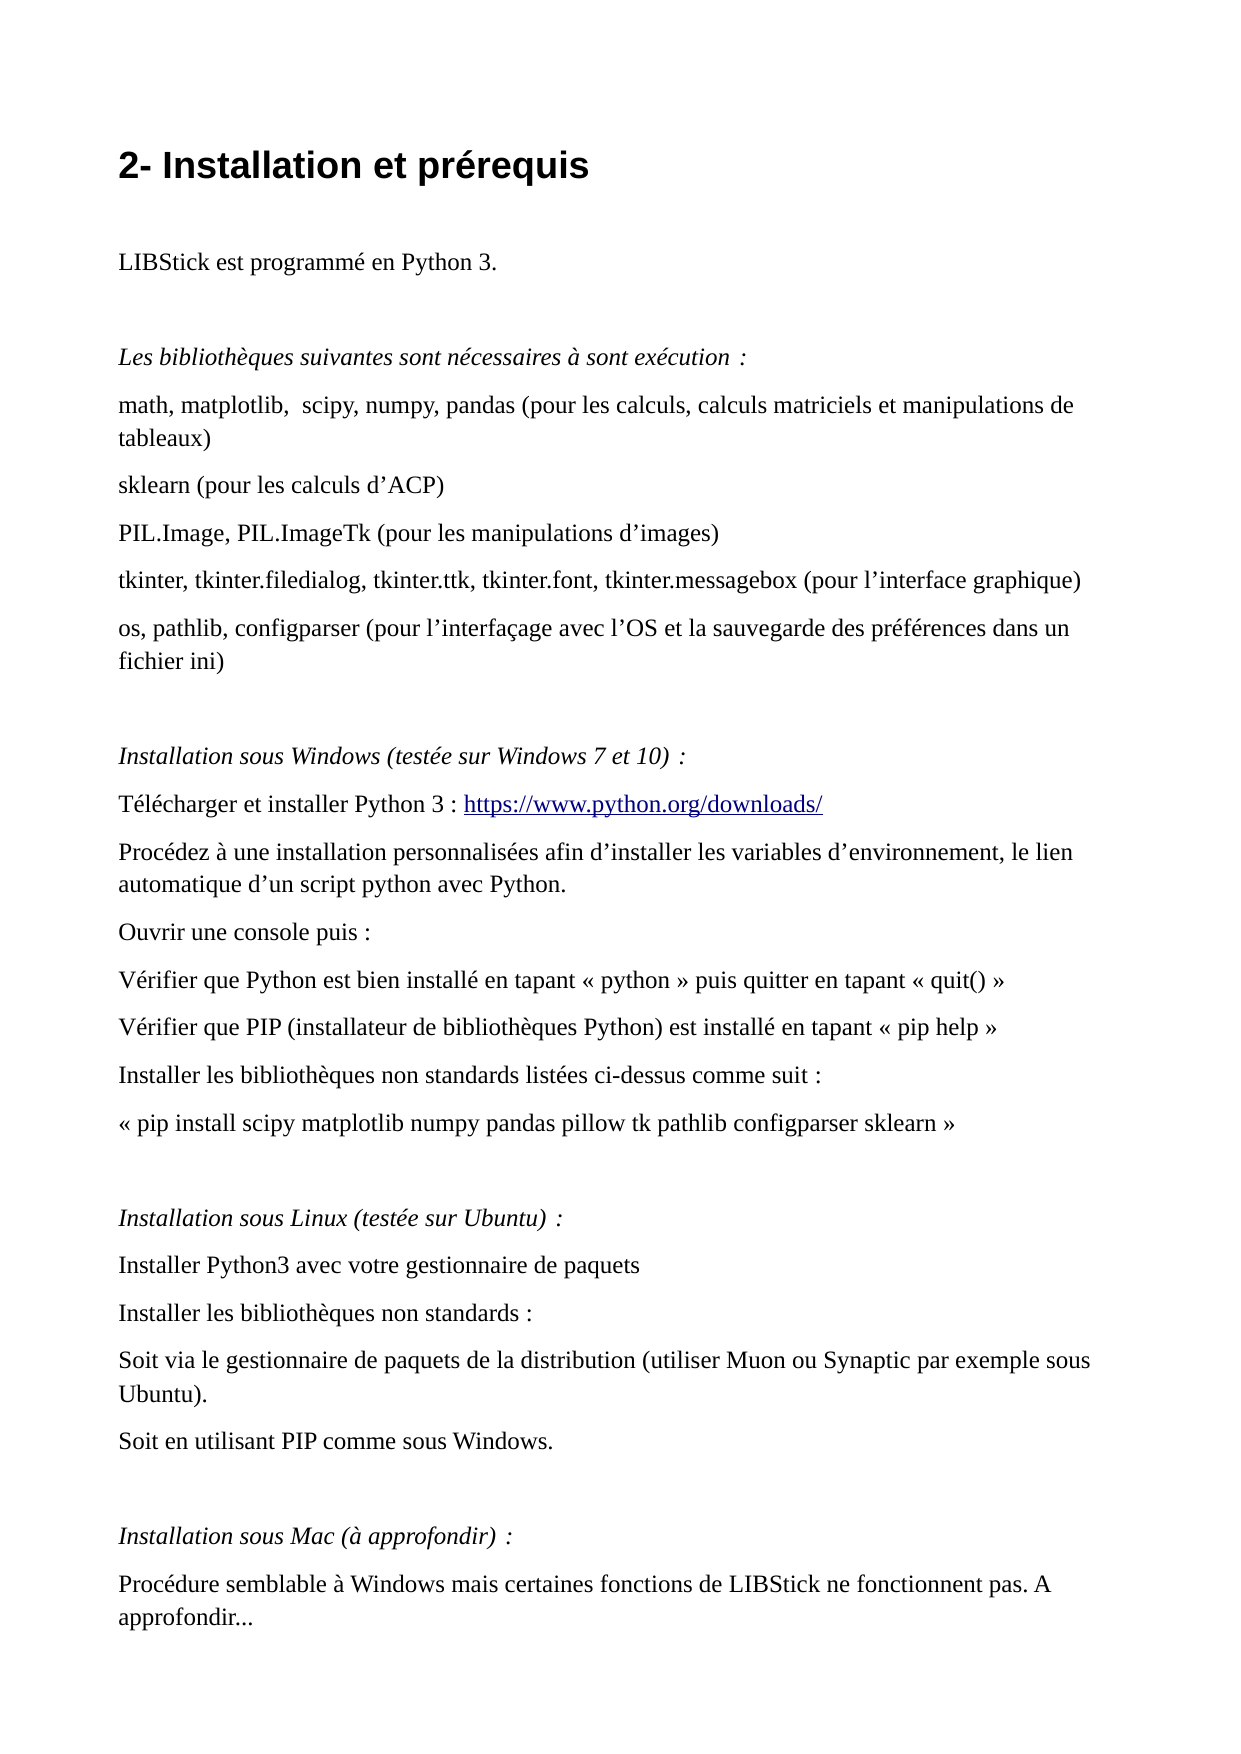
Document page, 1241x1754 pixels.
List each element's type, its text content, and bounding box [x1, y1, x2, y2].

text os, pathlib, configparser (pour l’interfaçage avec l’OS et la sauvegarde des préférences dans un fichier ini) [118, 613, 1122, 675]
subtitle Installer Python3 avec votre gestionnaire de paquets [118, 1250, 1122, 1279]
subtitle Ouvrir une console puis : [118, 917, 1122, 946]
text sklearn (pour les calculs d’ACP) [118, 470, 1122, 499]
subtitle Procédure semblable à Windows mais certaines fonctions de LIBStick ne fonctionnent pas. A approfondir... [118, 1569, 1122, 1631]
subtitle Vérifier que Python est bien installé en tapant « python » puis quitter en tapant « quit() » [118, 965, 1122, 993]
subtitle 2- Installation et prérequis [118, 143, 1122, 187]
subtitle Soit via le gestionnaire de paquets de la distribution (utiliser Muon ou Synaptic par exemple sous Ubuntu). [118, 1346, 1122, 1407]
subtitle Installation sous Linux (testée sur Ubuntu) : [118, 1203, 1122, 1232]
subtitle Soit en utilisant PIP comme sous Windows. [118, 1426, 1122, 1455]
subtitle Les bibliothèques suivantes sont nécessaires à sont exécution : [118, 342, 1122, 371]
subtitle Installer les bibliothèques non standards listées ci-dessus comme suit : [118, 1060, 1122, 1089]
subtitle Télécharger et installer Python 3 : https://www.python.org/downloads/ [118, 789, 1122, 818]
subtitle Installer les bibliothèques non standards : [118, 1298, 1122, 1327]
text PIL.Image, PIL.ImageTk (pour les manipulations d’images) [118, 518, 1122, 547]
text tkinter, tkinter.filedialog, tkinter.ttk, tkinter.font, tkinter.messagebox (pour l’interface graphique) [118, 566, 1122, 594]
text math, matplotlib, scipy, numpy, pandas (pour les calculs, calculs matriciels et manipulations de tableaux) [118, 390, 1122, 451]
subtitle « pip install scipy matplotlib numpy pandas pillow tk pathlib configparser sklearn » [118, 1108, 1122, 1136]
subtitle Procédez à une installation personnalisées afin d’installer les variables d’environnement, le lien automatique d’un script python avec Python. [118, 837, 1122, 898]
subtitle Installation sous Windows (testée sur Windows 7 et 10) : [118, 741, 1122, 770]
subtitle LIBStick est programmé en Python 3. [118, 247, 1122, 276]
subtitle Vérifier que PIP (installateur de bibliothèques Python) est installé en tapant « pip help » [118, 1012, 1122, 1041]
subtitle Installation sous Mac (à approfondir) : [118, 1521, 1122, 1550]
